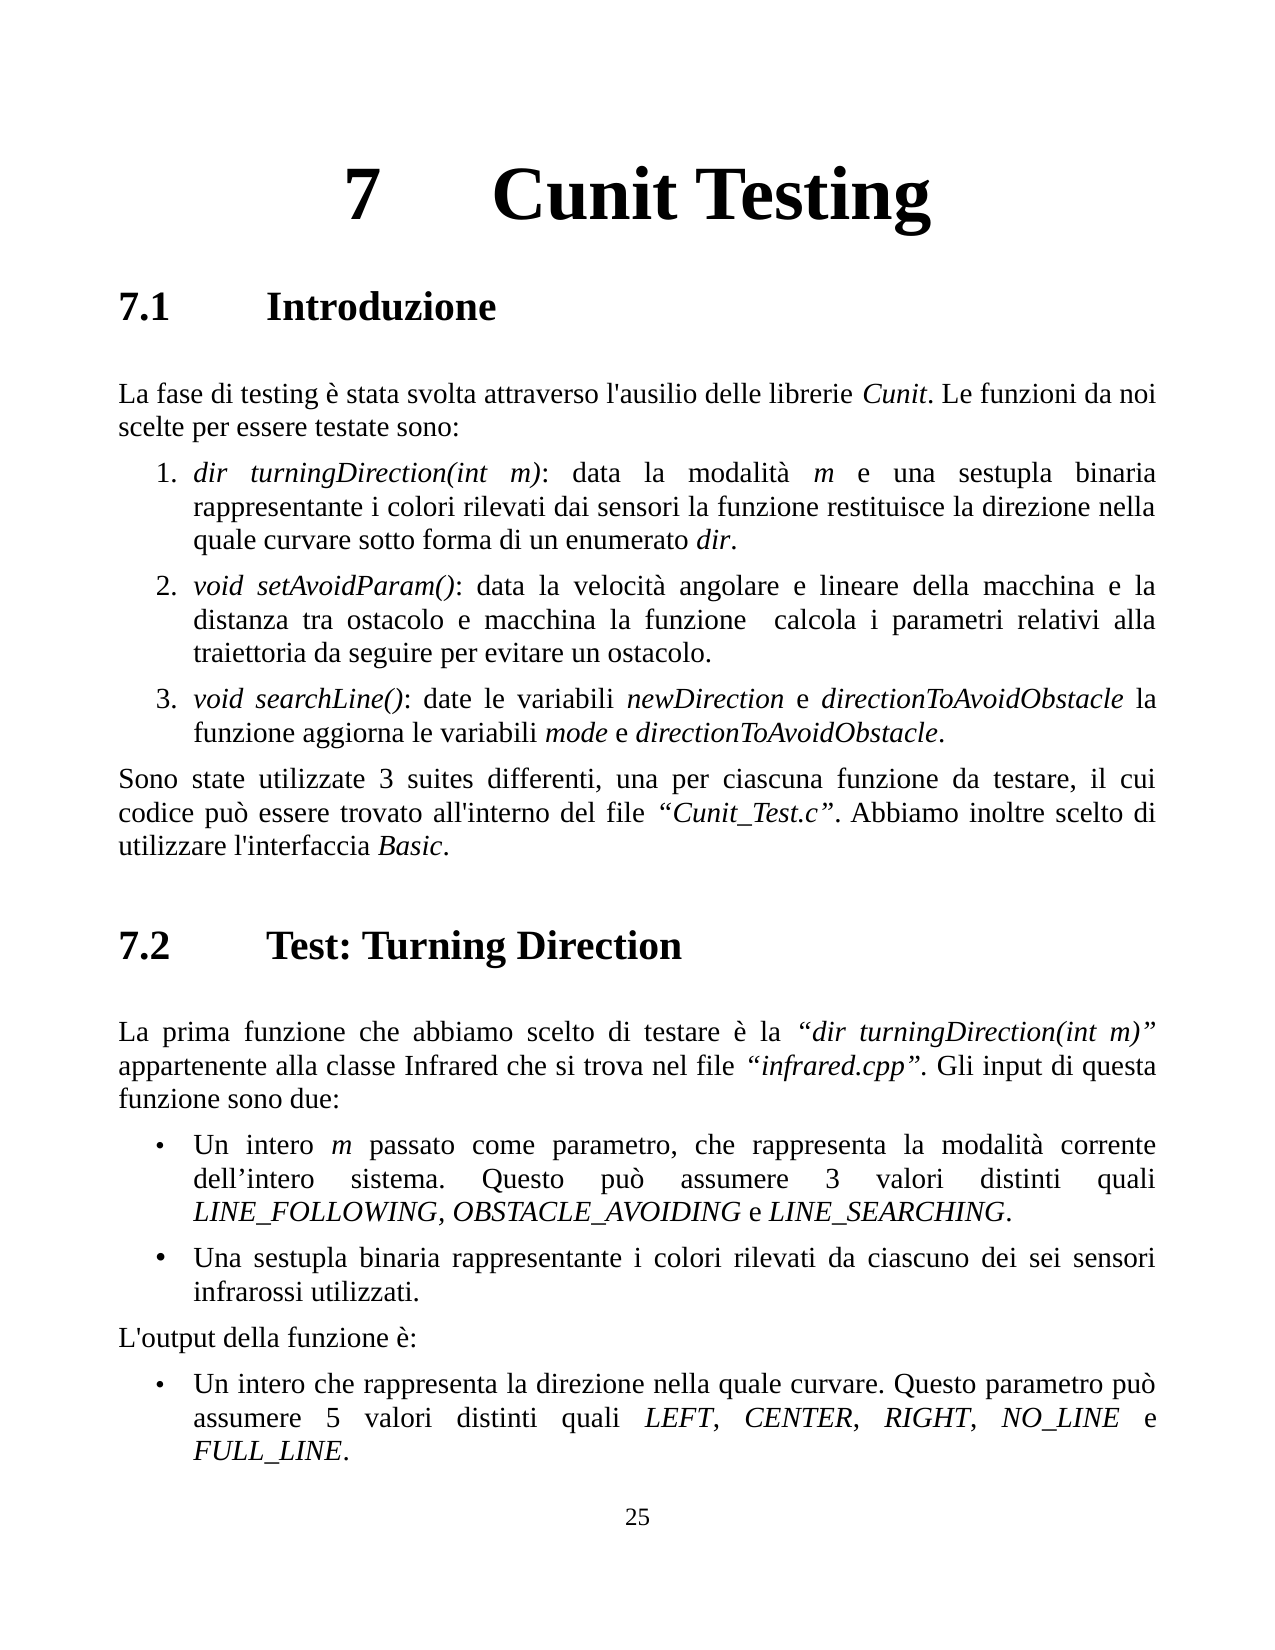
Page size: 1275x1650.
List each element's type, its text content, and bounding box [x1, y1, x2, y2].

text L'output della funzione è: [118, 1320, 1157, 1354]
text Sono state utilizzate 3 suites differenti, una per ciascuna funzione da testare, il cui codice può essere trovato all'interno del file “Cunit_Test.c”. Abbiamo inoltre scelto di utilizzare l'interfaccia Basic. [118, 761, 1157, 862]
subtitle 7.2 Test: Turning Direction [118, 920, 1157, 968]
subtitle 7.1 Introduzione [118, 282, 1157, 330]
text La prima funzione che abbiamo scelto di testare è la “dir turningDirection(int m)” appartenente alla classe Infrared che si trova nel file “infrared.cpp”. Gli input di questa funzione sono due: [118, 1014, 1157, 1115]
text La fase di testing è stata svolta attraverso l'ausilio delle librerie Cunit. Le funzioni da noi scelte per essere testate sono: [118, 376, 1157, 443]
list void setAvoidParam(): data la velocità angolare e lineare della macchina e la distanza tra ostacolo e macchina la funzione calcola i parametri relativi alla traiettoria da seguire per evitare un ostacolo. [156, 568, 1157, 669]
list Una sestupla binaria rappresentante i colori rilevati da ciascuno dei sei sensori infrarossi utilizzati. [156, 1241, 1157, 1308]
list Un intero m passato come parametro, che rappresenta la modalità corrente dell’intero sistema. Questo può assumere 3 valori distinti quali LINE_FOLLOWING, OBSTACLE_AVOIDING e LINE_SEARCHING. [156, 1127, 1157, 1228]
subtitle 7 Cunit Testing [118, 148, 1157, 236]
list Un intero che rappresenta la direzione nella quale curvare. Questo parametro può assumere 5 valori distinti quali LEFT, CENTER, RIGHT, NO_LINE e FULL_LINE. [156, 1366, 1157, 1467]
list dir turningDirection(int m): data la modalità m e una sestupla binaria rappresentante i colori rilevati dai sensori la funzione restituisce la direzione nella quale curvare sotto forma di un enumerato dir. [156, 455, 1157, 556]
list void searchLine(): date le variabili newDirection e directionToAvoidObstacle la funzione aggiorna le variabili mode e directionToAvoidObstacle. [156, 682, 1157, 749]
